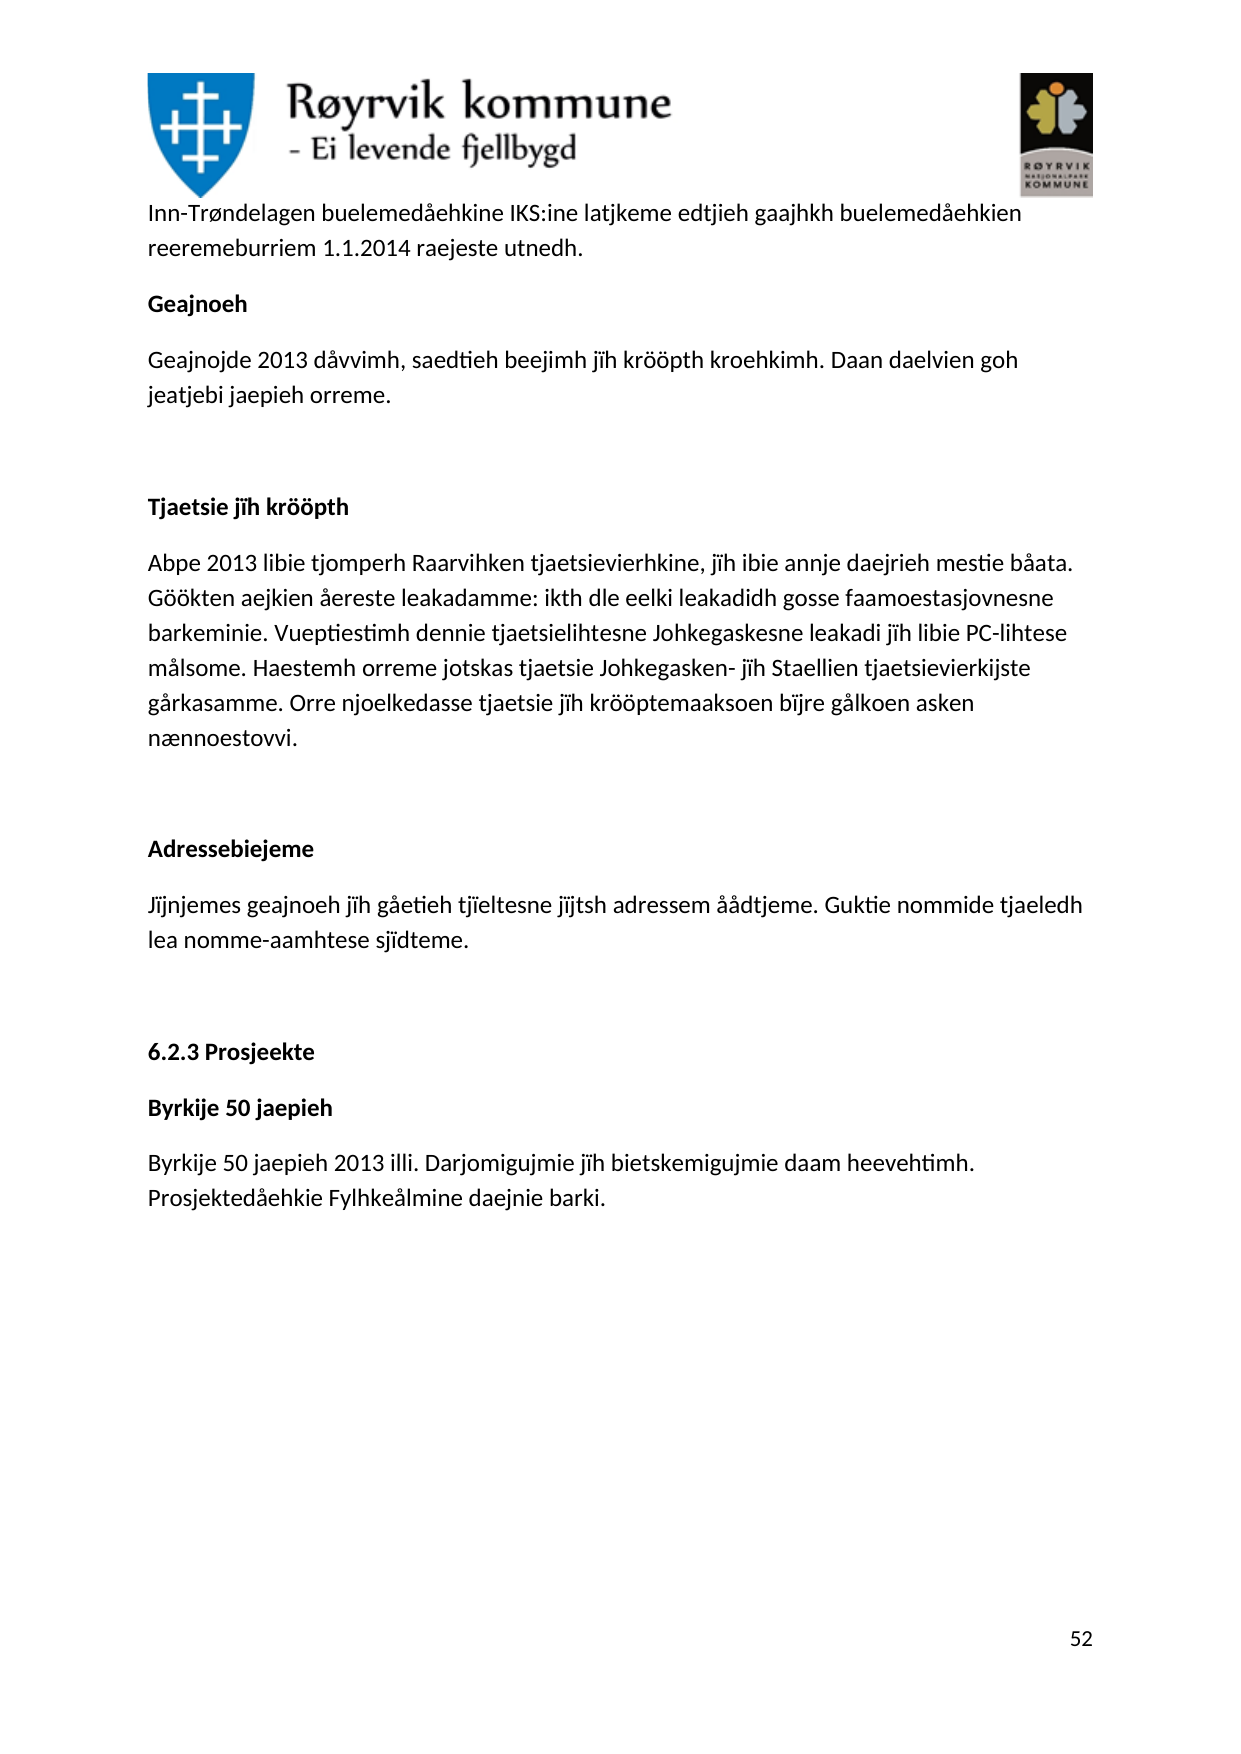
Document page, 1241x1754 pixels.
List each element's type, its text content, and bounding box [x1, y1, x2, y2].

text Abpe 2013 libie tjomperh Raarvihken tjaetsievierhkine, jïh ibie annje daejrieh mestie båata. Göökten aejkien åereste leakadamme: ikth dle eelki leakadidh gosse faamoestasjovnesne barkeminie. Vueptiestimh dennie tjaetsielihtesne Johkegaskesne leakadi jïh libie PC-lihtese målsome. Haestemh orreme jotskas tjaetsie Johkegasken- jïh Staellien tjaetsievierkijste gårkasamme. Orre njoelkedasse tjaetsie jïh krööptemaaksoen bïjre gålkoen asken nænnoestovvi. [148, 547, 1093, 752]
picture [147, 73, 1093, 198]
text Byrkije 50 jaepieh 2013 illi. Darjomigujmie jïh bietskemigujmie daam heevehtimh. Prosjektedåehkie Fylhkeålmine daejnie barki. [148, 1148, 1093, 1213]
text Jïjnjemes geajnoeh jïh gåetieh tjïeltesne jïjtsh adressem åådtjeme. Guktie nommide tjaeledh lea nomme-aamhtese sjïdteme. [148, 889, 1093, 955]
text Byrkije 50 jaepieh [148, 1092, 1093, 1122]
text Tjaetsie jïh krööpth [148, 491, 1093, 521]
text 6.2.3 Prosjeekte [148, 1036, 1093, 1066]
text Inn-Trøndelagen buelemedåehkine IKS:ine latjkeme edtjieh gaajhkh buelemedåehkien reeremeburriem 1.1.2014 raejeste utnedh. [148, 198, 1093, 263]
text Geajnoeh [148, 288, 1093, 319]
text Adressebiejeme [148, 833, 1093, 864]
text Geajnojde 2013 dåvvimh, saedtieh beejimh jïh krööpth kroehkimh. Daan daelvien goh jeatjebi jaepieh orreme. [148, 344, 1093, 410]
